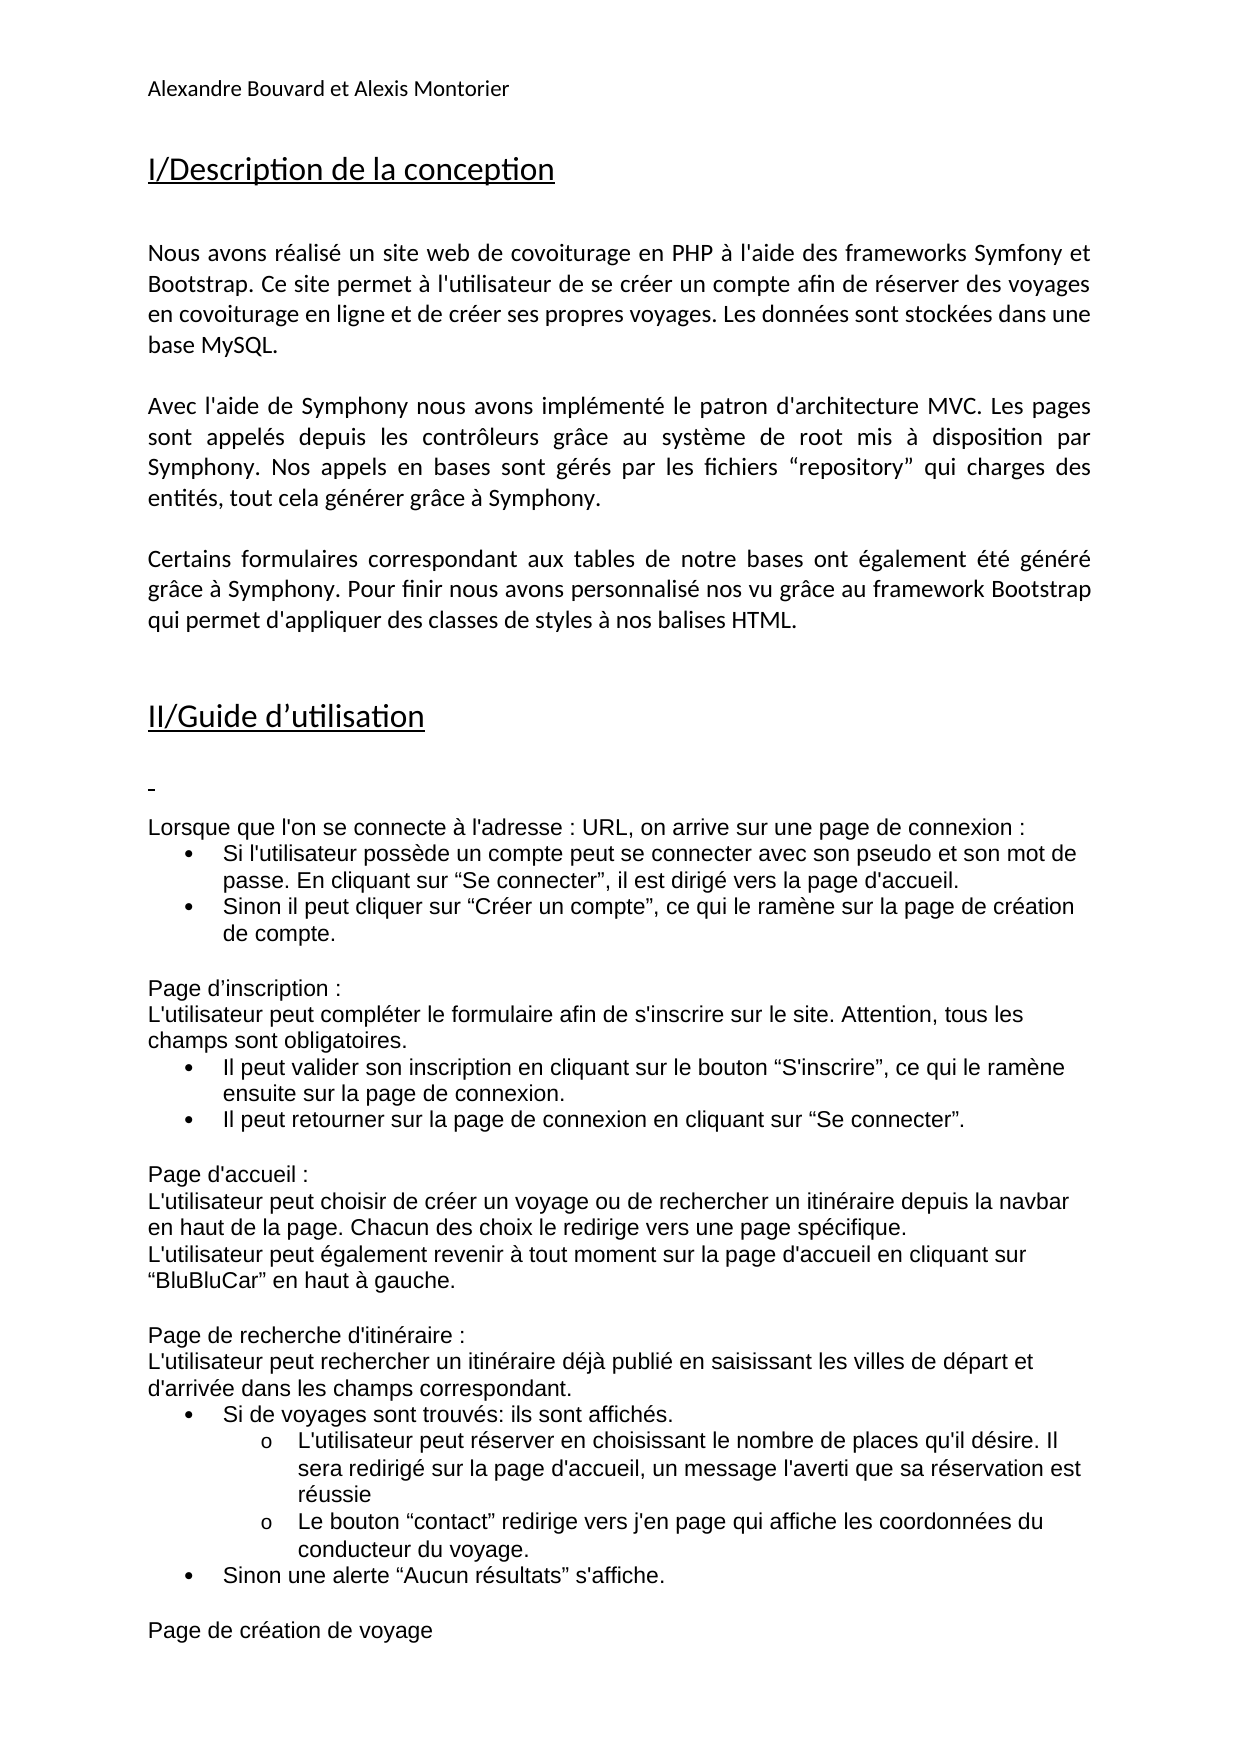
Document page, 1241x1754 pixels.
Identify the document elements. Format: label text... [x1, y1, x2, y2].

list L'utilisateur peut réserver en choisissant le nombre de places qu'il désire. Il sera redirigé sur la page d'accueil, un message l'averti que sa réservation est réussie [260, 1427, 1093, 1508]
list Il peut retourner sur la page de connexion en cliquant sur “Se connecter”. [185, 1106, 1093, 1133]
text Certains formulaires correspondant aux tables de notre bases ont également été généré grâce à Symphony. Pour finir nous avons personnalisé nos vu grâce au framework Bootstrap qui permet d'appliquer des classes de styles à nos balises HTML. [148, 543, 1093, 634]
list Si de voyages sont trouvés: ils sont affichés. [185, 1401, 1093, 1427]
text Lorsque que l'on se connecte à l'adresse : URL, on arrive sur une page de connexion : [148, 814, 1093, 840]
text I/Description de la conception [148, 148, 1093, 188]
text L'utilisateur peut également revenir à tout moment sur la page d'accueil en cliquant sur “BluBluCar” en haut à gauche. [148, 1241, 1093, 1293]
text L'utilisateur peut rechercher un itinéraire déjà publié en saisissant les villes de départ et d'arrivée dans les champs correspondant. [148, 1348, 1093, 1401]
list Il peut valider son inscription en cliquant sur le bouton “S'inscrire”, ce qui le ramène ensuite sur la page de connexion. [185, 1054, 1093, 1106]
text L'utilisateur peut choisir de créer un voyage ou de rechercher un itinéraire depuis la navbar en haut de la page. Chacun des choix le redirige vers une page spécifique. [148, 1188, 1093, 1241]
text Page de création de voyage [148, 1617, 1093, 1643]
list Si l'utilisateur possède un compte peut se connecter avec son pseudo et son mot de passe. En cliquant sur “Se connecter”, il est dirigé vers la page d'accueil. [185, 840, 1093, 893]
list Sinon une alerte “Aucun résultats” s'affiche. [185, 1562, 1093, 1588]
text II/Guide d’utilisation [148, 695, 1093, 736]
text Page de recherche d'itinéraire : [148, 1322, 1093, 1348]
text Nous avons réalisé un site web de covoiturage en PHP à l'aide des frameworks Symfony et Bootstrap. Ce site permet à l'utilisateur de se créer un compte afin de réserver des voyages en covoiturage en ligne et de créer ses propres voyages. Les données sont stockées dans une base MySQL. [148, 237, 1093, 359]
text Avec l'aide de Symphony nous avons implémenté le patron d'architecture MVC. Les pages sont appelés depuis les contrôleurs grâce au système de root mis à disposition par Symphony. Nos appels en bases sont gérés par les fichiers “repository” qui charges des entités, tout cela générer grâce à Symphony. [148, 390, 1093, 512]
list Le bouton “contact” redirige vers j'en page qui affiche les coordonnées du conducteur du voyage. [260, 1508, 1093, 1562]
text L'utilisateur peut compléter le formulaire afin de s'inscrire sur le site. Attention, tous les champs sont obligatoires. [148, 1001, 1093, 1054]
list Sinon il peut cliquer sur “Créer un compte”, ce qui le ramène sur la page de création de compte. [185, 893, 1093, 946]
text Page d’inscription : [148, 974, 1093, 1001]
text Page d'accueil : [148, 1161, 1093, 1188]
